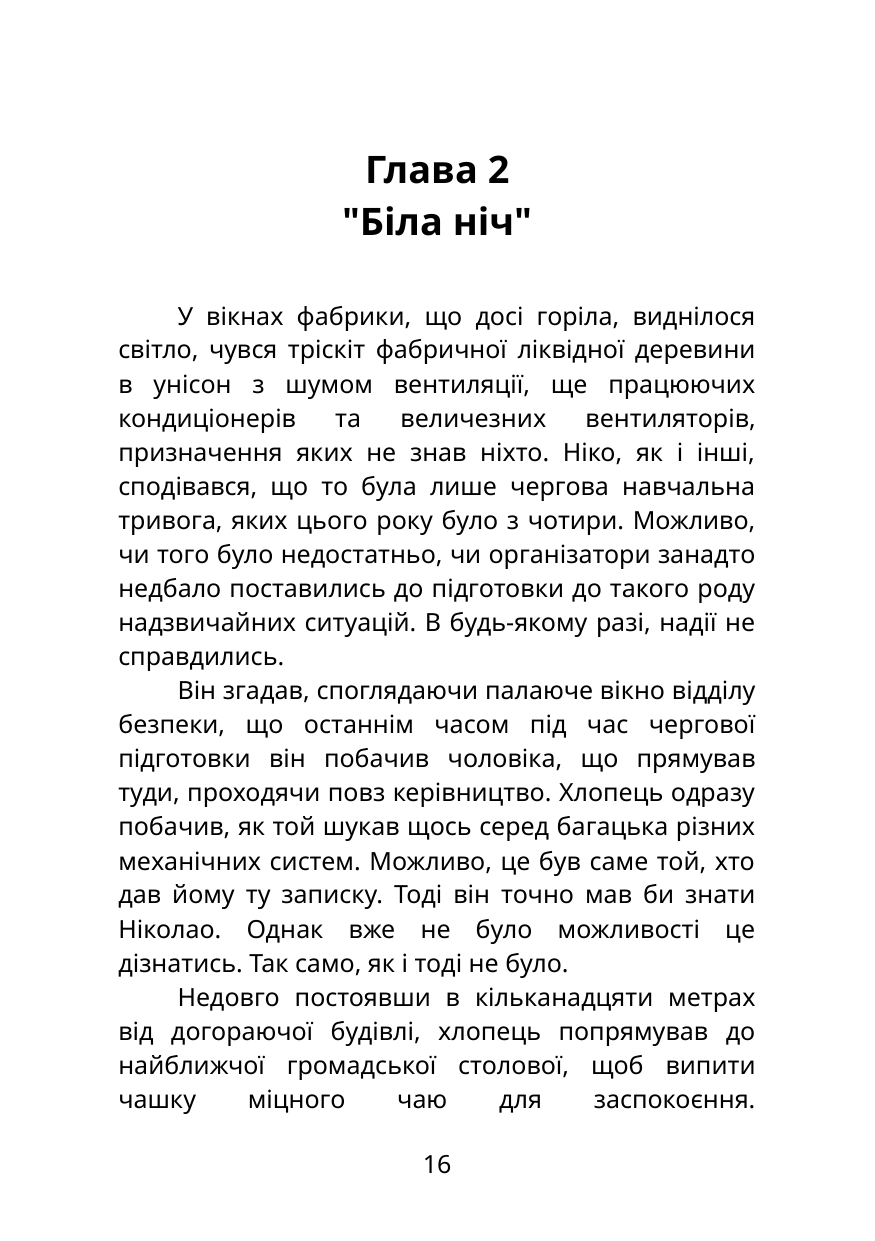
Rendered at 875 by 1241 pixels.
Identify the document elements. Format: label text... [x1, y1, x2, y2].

text Він згадав, споглядаючи палаюче вікно відділу безпеки, що останнім часом під час чергової підготовки він побачив чоловіка, що прямував туди, проходячи повз керівництво. Хлопець одразу побачив, як той шукав щось серед багацька різних механічних систем. Можливо, це був саме той, хто дав йому ту записку. Тоді він точно мав би знати Ніколао. Однак вже не було можливості це дізнатись. Так само, як і тоді не було. [118, 673, 756, 979]
text У вікнах фабрики, що досі горіла, виднілося світло, чувся тріскіт фабричної ліквідної деревини в унісон з шумом вентиляції, ще працюючих кондиціонерів та величезних вентиляторів, призначення яких не знав ніхто. Ніко, як і інші, сподівався, що то була лише чергова навчальна тривога, яких цього року було з чотири. Можливо, чи того було недостатньо, чи організатори занадто недбало поставились до підготовки до такого роду надзвичайних ситуацій. В будь-якому разі, надії не справдились. [118, 298, 756, 673]
subtitle Глава 2 "Біла ніч" [118, 143, 756, 246]
text Недовго постоявши в кільканадцяти метрах від догораючої будівлі, хлопець попрямував до найближчої громадської столової, щоб випити чашку міцного чаю для заспокоєння. [118, 979, 756, 1116]
